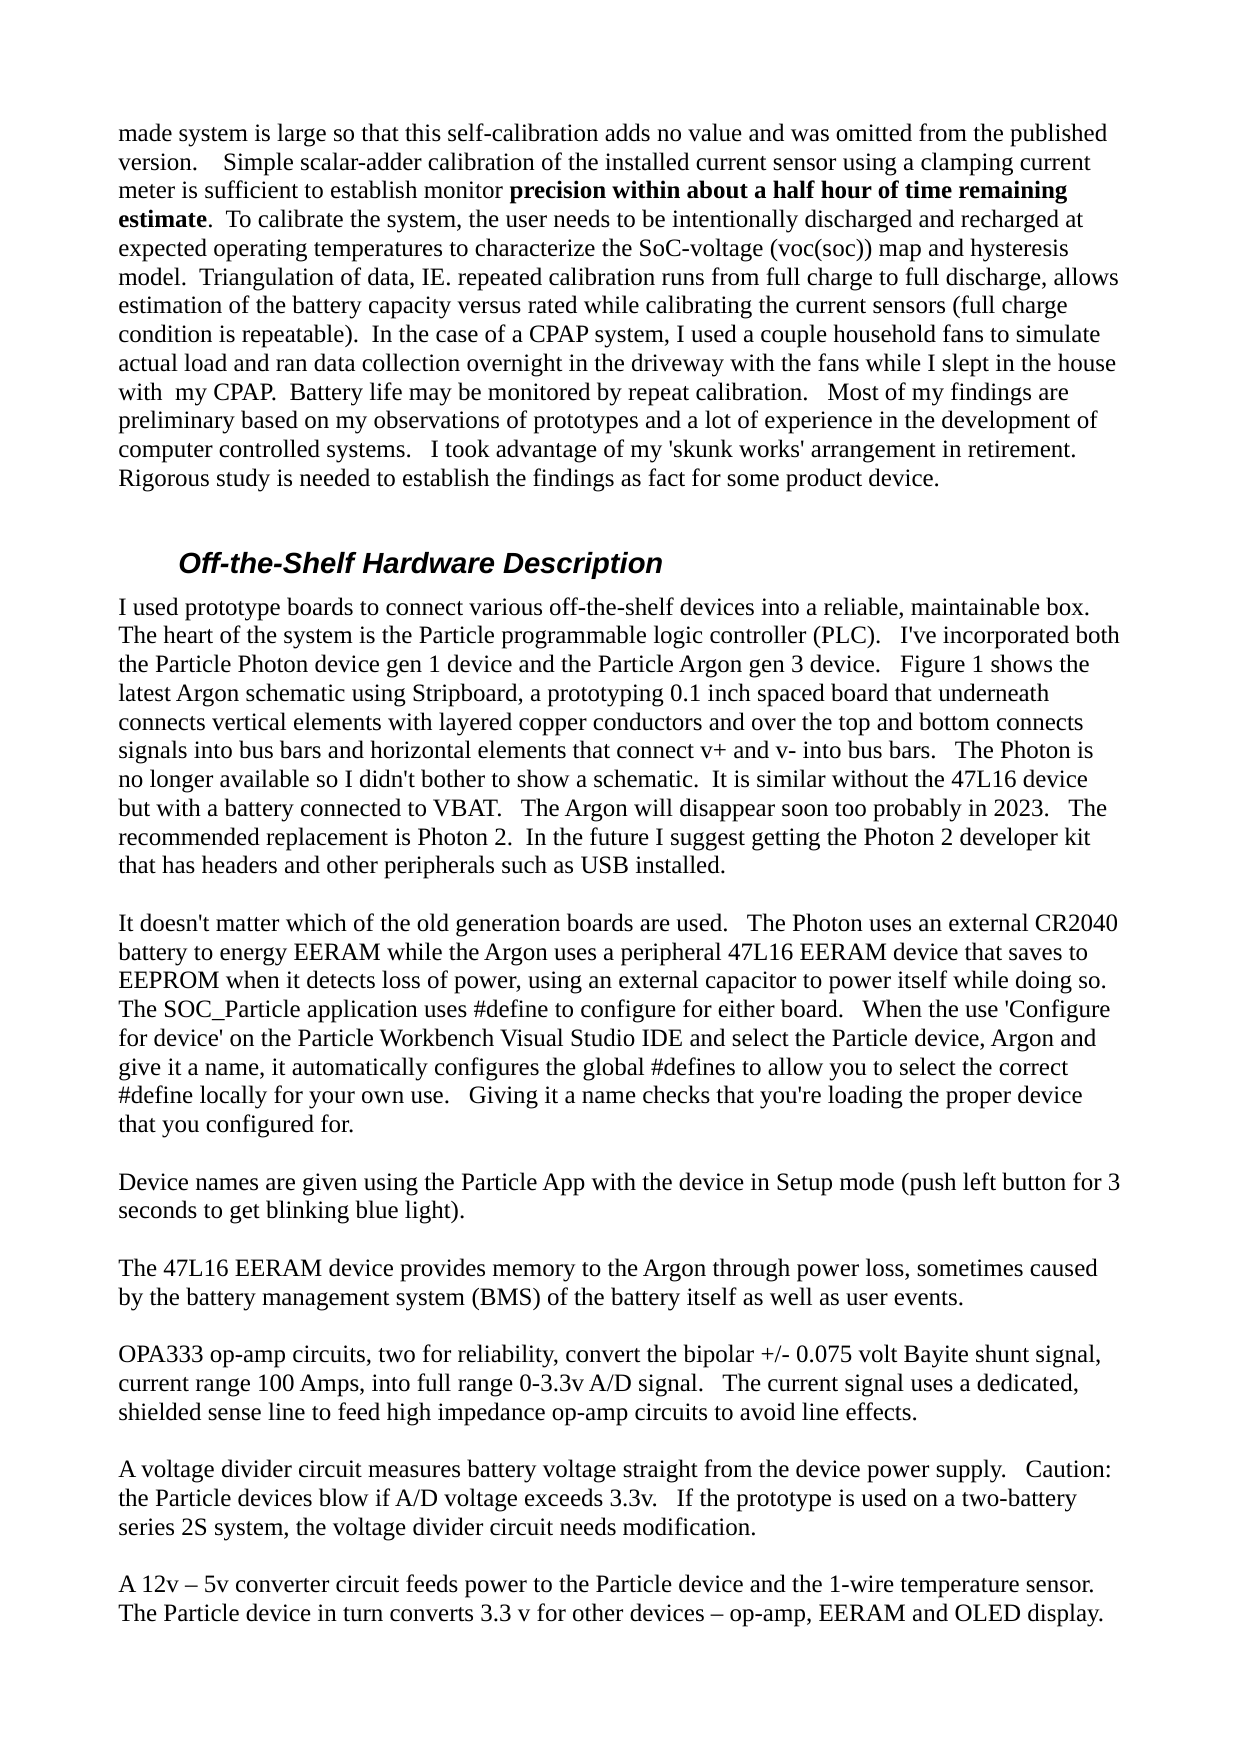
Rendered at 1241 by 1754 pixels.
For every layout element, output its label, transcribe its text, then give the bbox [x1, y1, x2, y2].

text OPA333 op-amp circuits, two for reliability, convert the bipolar +/- 0.075 volt Bayite shunt signal, current range 100 Amps, into full range 0-3.3v A/D signal. The current signal uses a dedicated, shielded sense line to feed high impedance op-amp circuits to avoid line effects. [118, 1339, 1122, 1425]
text It doesn't matter which of the old generation boards are used. The Photon uses an external CR2040 battery to energy EERAM while the Argon uses a peripheral 47L16 EERAM device that saves to EEPROM when it detects loss of power, using an external capacitor to power itself while doing so. The SOC_Particle application uses #define to configure for either board. When the use 'Configure for device' on the Particle Workbench Visual Studio IDE and select the Particle device, Argon and give it a name, it automatically configures the global #defines to allow you to select the correct #define locally for your own use. Giving it a name checks that you're loading the proper device that you configured for. [118, 908, 1122, 1138]
text made system is large so that this self-calibration adds no value and was omitted from the published version. Simple scalar-adder calibration of the installed current sensor using a clamping current meter is sufficient to establish monitor precision within about a half hour of time remaining estimate. To calibrate the system, the user needs to be intentionally discharged and recharged at expected operating temperatures to characterize the SoC-voltage (voc(soc)) map and hysteresis model. Triangulation of data, IE. repeated calibration runs from full charge to full discharge, allows estimation of the battery capacity versus rated while calibrating the current sensors (full charge condition is repeatable). In the case of a CPAP system, I used a couple household fans to simulate actual load and ran data collection overnight in the driveway with the fans while I slept in the house with my CPAP. Battery life may be monitored by repeat calibration. Most of my findings are preliminary based on my observations of prototypes and a lot of experience in the development of computer controlled systems. I took advantage of my 'skunk works' arrangement in retirement. Rigorous study is needed to establish the findings as fact for some product device. [118, 118, 1122, 492]
text Device names are given using the Particle App with the device in Setup mode (push left button for 3 seconds to get blinking blue light). [118, 1167, 1122, 1224]
subtitle Off-the-Shelf Hardware Description [118, 546, 1122, 579]
text A 12v – 5v converter circuit feeds power to the Particle device and the 1-wire temperature sensor. The Particle device in turn converts 3.3 v for other devices – op-amp, EERAM and OLED display. [118, 1569, 1122, 1627]
text I used prototype boards to connect various off-the-shelf devices into a reliable, maintainable box. The heart of the system is the Particle programmable logic controller (PLC). I've incorporated both the Particle Photon device gen 1 device and the Particle Argon gen 3 device. Figure 1 shows the latest Argon schematic using Stripboard, a prototyping 0.1 inch spaced board that underneath connects vertical elements with layered copper conductors and over the top and bottom connects signals into bus bars and horizontal elements that connect v+ and v- into bus bars. The Photon is no longer available so I didn't bother to show a schematic. It is similar without the 47L16 device but with a battery connected to VBAT. The Argon will disappear soon too probably in 2023. The recommended replacement is Photon 2. In the future I suggest getting the Photon 2 developer kit that has headers and other peripherals such as USB installed. [118, 592, 1122, 879]
text The 47L16 EERAM device provides memory to the Argon through power loss, sometimes caused by the battery management system (BMS) of the battery itself as well as user events. [118, 1253, 1122, 1310]
text A voltage divider circuit measures battery voltage straight from the device power supply. Caution: the Particle devices blow if A/D voltage exceeds 3.3v. If the prototype is used on a two-battery series 2S system, the voltage divider circuit needs modification. [118, 1454, 1122, 1540]
